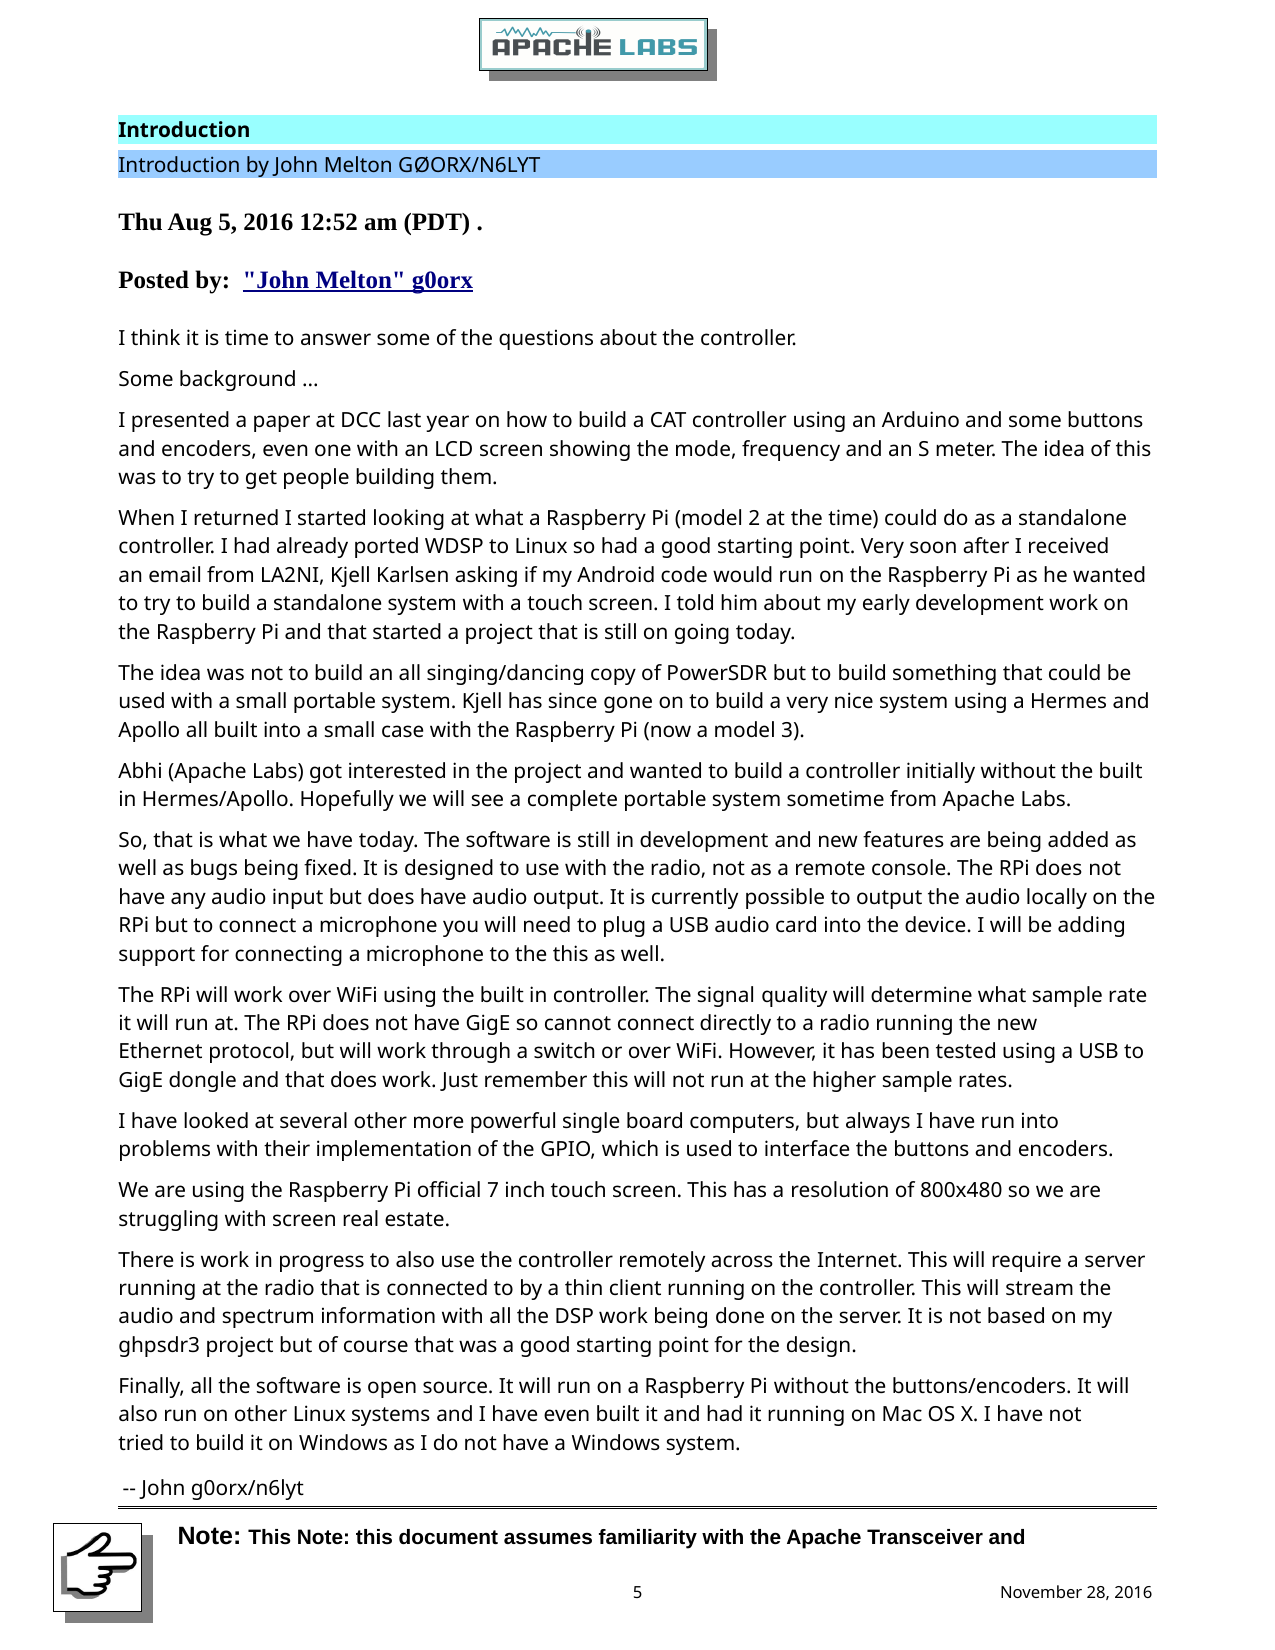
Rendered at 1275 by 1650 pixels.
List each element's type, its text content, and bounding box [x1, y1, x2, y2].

text Posted by: "John Melton" g0orx [118, 265, 1098, 294]
text We are using the Raspberry Pi official 7 inch touch screen. This has a resolution of 800x480 so we are struggling with screen real estate. [118, 1175, 1157, 1232]
text There is work in progress to also use the controller remotely across the Internet. This will require a server running at the radio that is connected to by a thin client running on the controller. This will stream the audio and spectrum information with all the DSP work being done on the server. It is not based on my ghpsdr3 project but of course that was a good starting point for the design. [118, 1245, 1157, 1358]
text Finally, all the software is open source. It will run on a Raspberry Pi without the buttons/encoders. It will also run on other Linux systems and I have even built it and had it running on Mac OS X. I have not tried to build it on Windows as I do not have a Windows system. [118, 1371, 1157, 1456]
text Abhi (Apache Labs) got interested in the project and wanted to build a controller initially without the built in Hermes/Apollo. Hopefully we will see a complete portable system sometime from Apache Labs. [118, 756, 1157, 813]
subtitle Introduction [251, 115, 1157, 144]
text Thu Aug 5, 2016 12:52 am (PDT) . [118, 178, 1098, 236]
picture [56, 1526, 139, 1609]
text I presented a paper at DCC last year on how to build a CAT controller using an Arduino and some buttons and encoders, even one with an LCD screen showing the mode, frequency and an S meter. The idea of this was to try to get people building them. [118, 405, 1157, 491]
text I have looked at several other more powerful single board computers, but always I have run into problems with their implementation of the GPIO, which is used to interface the buttons and encoders. [118, 1106, 1157, 1163]
text The RPi will work over WiFi using the built in controller. The signal quality will determine what sample rate it will run at. The RPi does not have GigE so cannot connect directly to a radio running the new Ethernet protocol, but will work through a switch or over WiFi. However, it has been tested using a USB to GigE dongle and that does work. Just remember this will not run at the higher sample rates. [118, 980, 1157, 1093]
text -- John g0orx/n6lyt [118, 1469, 1157, 1506]
text Note: This Note: this document assumes familiarity with the Apache Transceiver and [177, 1521, 1098, 1549]
text Some background ... [118, 364, 1157, 393]
picture [482, 21, 704, 68]
subtitle Introduction by John Melton GØORX/N6LYT [118, 150, 1157, 178]
text When I returned I started looking at what a Raspberry Pi (model 2 at the time) could do as a standalone controller. I had already ported WDSP to Linux so had a good starting point. Very soon after I received an email from LA2NI, Kjell Karlsen asking if my Android code would run on the Raspberry Pi as he wanted to try to build a standalone system with a touch screen. I told him about my early development work on the Raspberry Pi and that started a project that is still on going today. [118, 503, 1157, 645]
text The idea was not to build an all singing/dancing copy of PowerSDR but to build something that could be used with a small portable system. Kjell has since gone on to build a very nice system using a Hermes and Apollo all built into a small case with the Raspberry Pi (now a model 3). [118, 658, 1157, 743]
text I think it is time to answer some of the questions about the controller. [118, 323, 1157, 352]
text So, that is what we have today. The software is still in development and new features are being added as well as bugs being fixed. It is designed to use with the radio, not as a remote console. The RPi does not have any audio input but does have audio output. It is currently possible to output the audio locally on the RPi but to connect a microphone you will need to plug a USB audio card into the device. I will be adding support for connecting a microphone to the this as well. [118, 825, 1157, 967]
